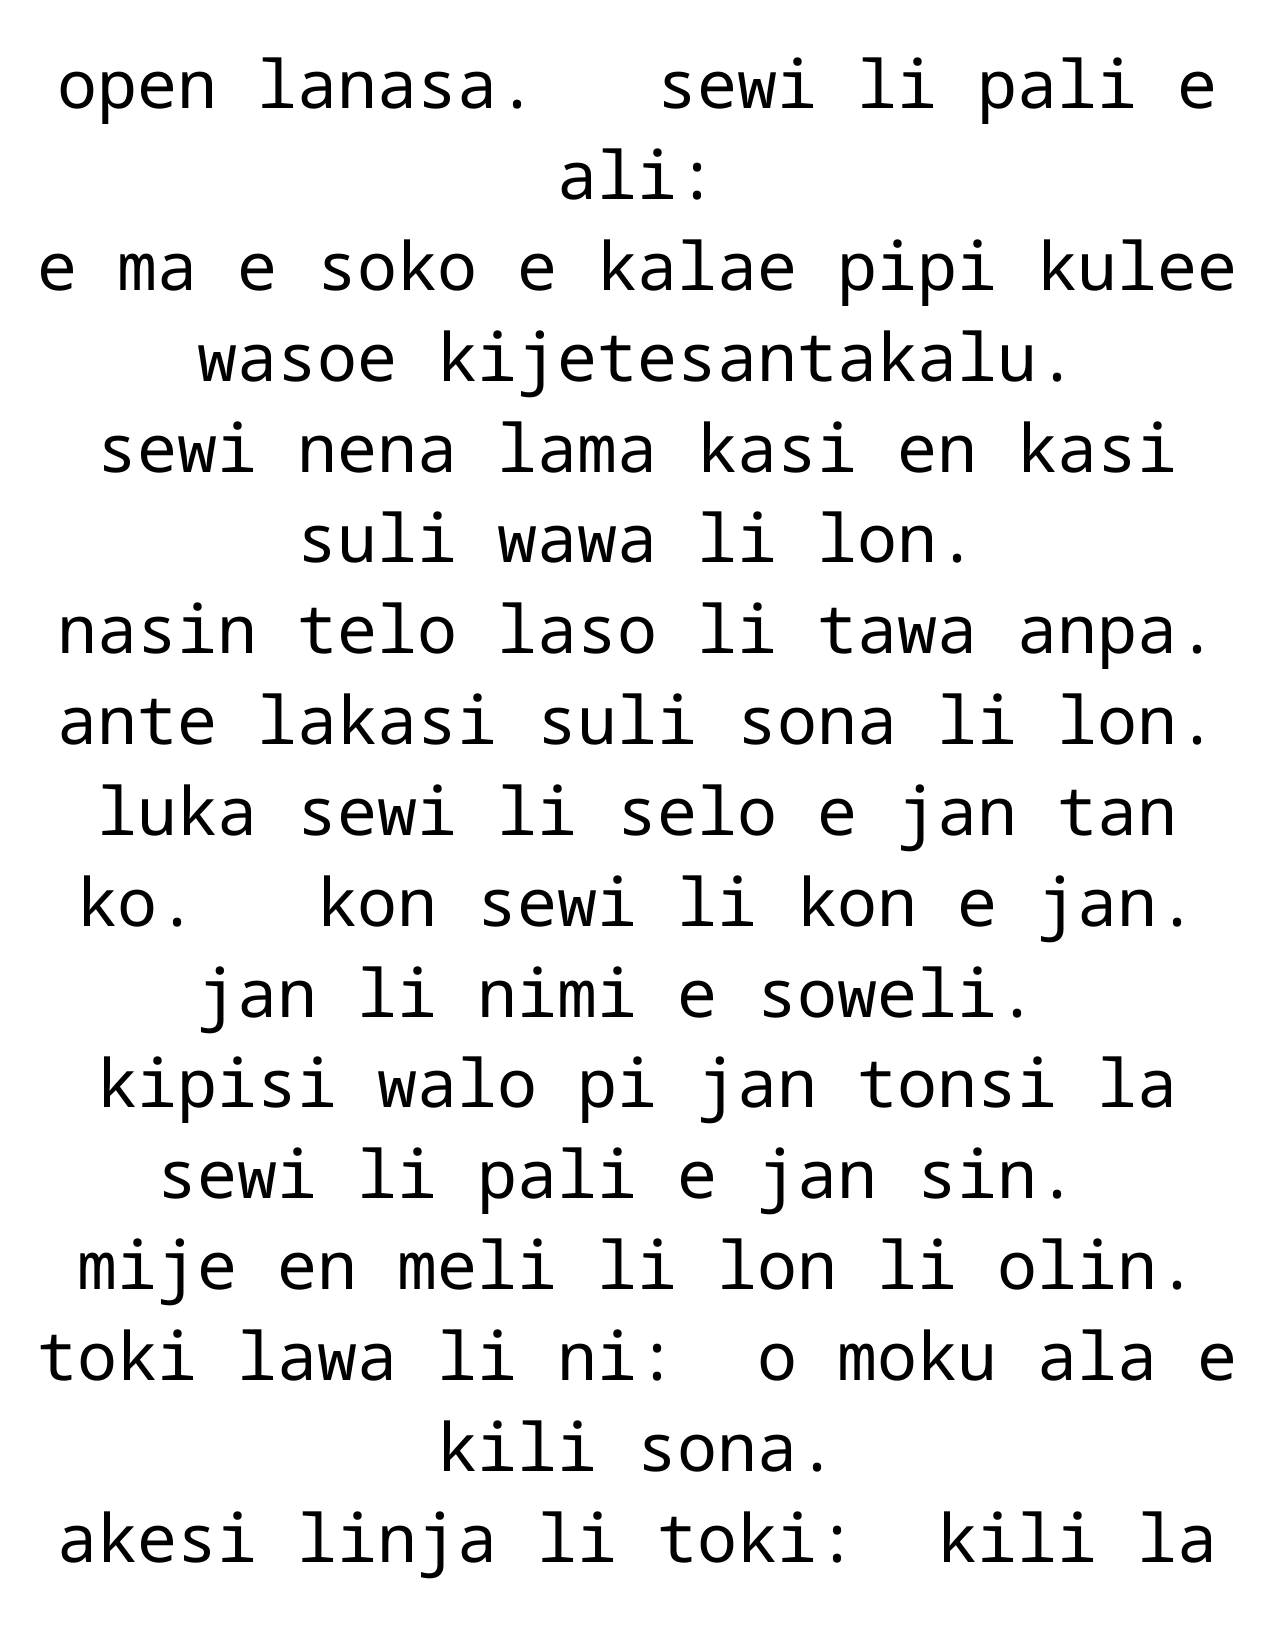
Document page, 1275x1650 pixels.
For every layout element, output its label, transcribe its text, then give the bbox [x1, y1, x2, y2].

text akesi linja li toki: kili la [37, 1491, 1237, 1582]
text nasin telo laso li tawa anpa. ante lakasi suli sona li lon. [37, 582, 1237, 764]
text toki lawa li ni: o moku ala e kili sona. [37, 1309, 1237, 1491]
text sewi nena lama kasi en kasi suli wawa li lon. [37, 401, 1237, 582]
text mije en meli li lon li olin. [37, 1218, 1237, 1309]
text kipisi walo pi jan tonsi la sewi li pali e jan sin. [37, 1037, 1237, 1218]
text e ma e soko e kalae pipi kulee wasoe kijetesantakalu. [37, 219, 1237, 401]
text luka sewi li selo e jan tan ko. kon sewi li kon e jan. jan li nimi e soweli. [37, 764, 1237, 1037]
text open lanasa. sewi li pali e ali: [37, 37, 1237, 219]
